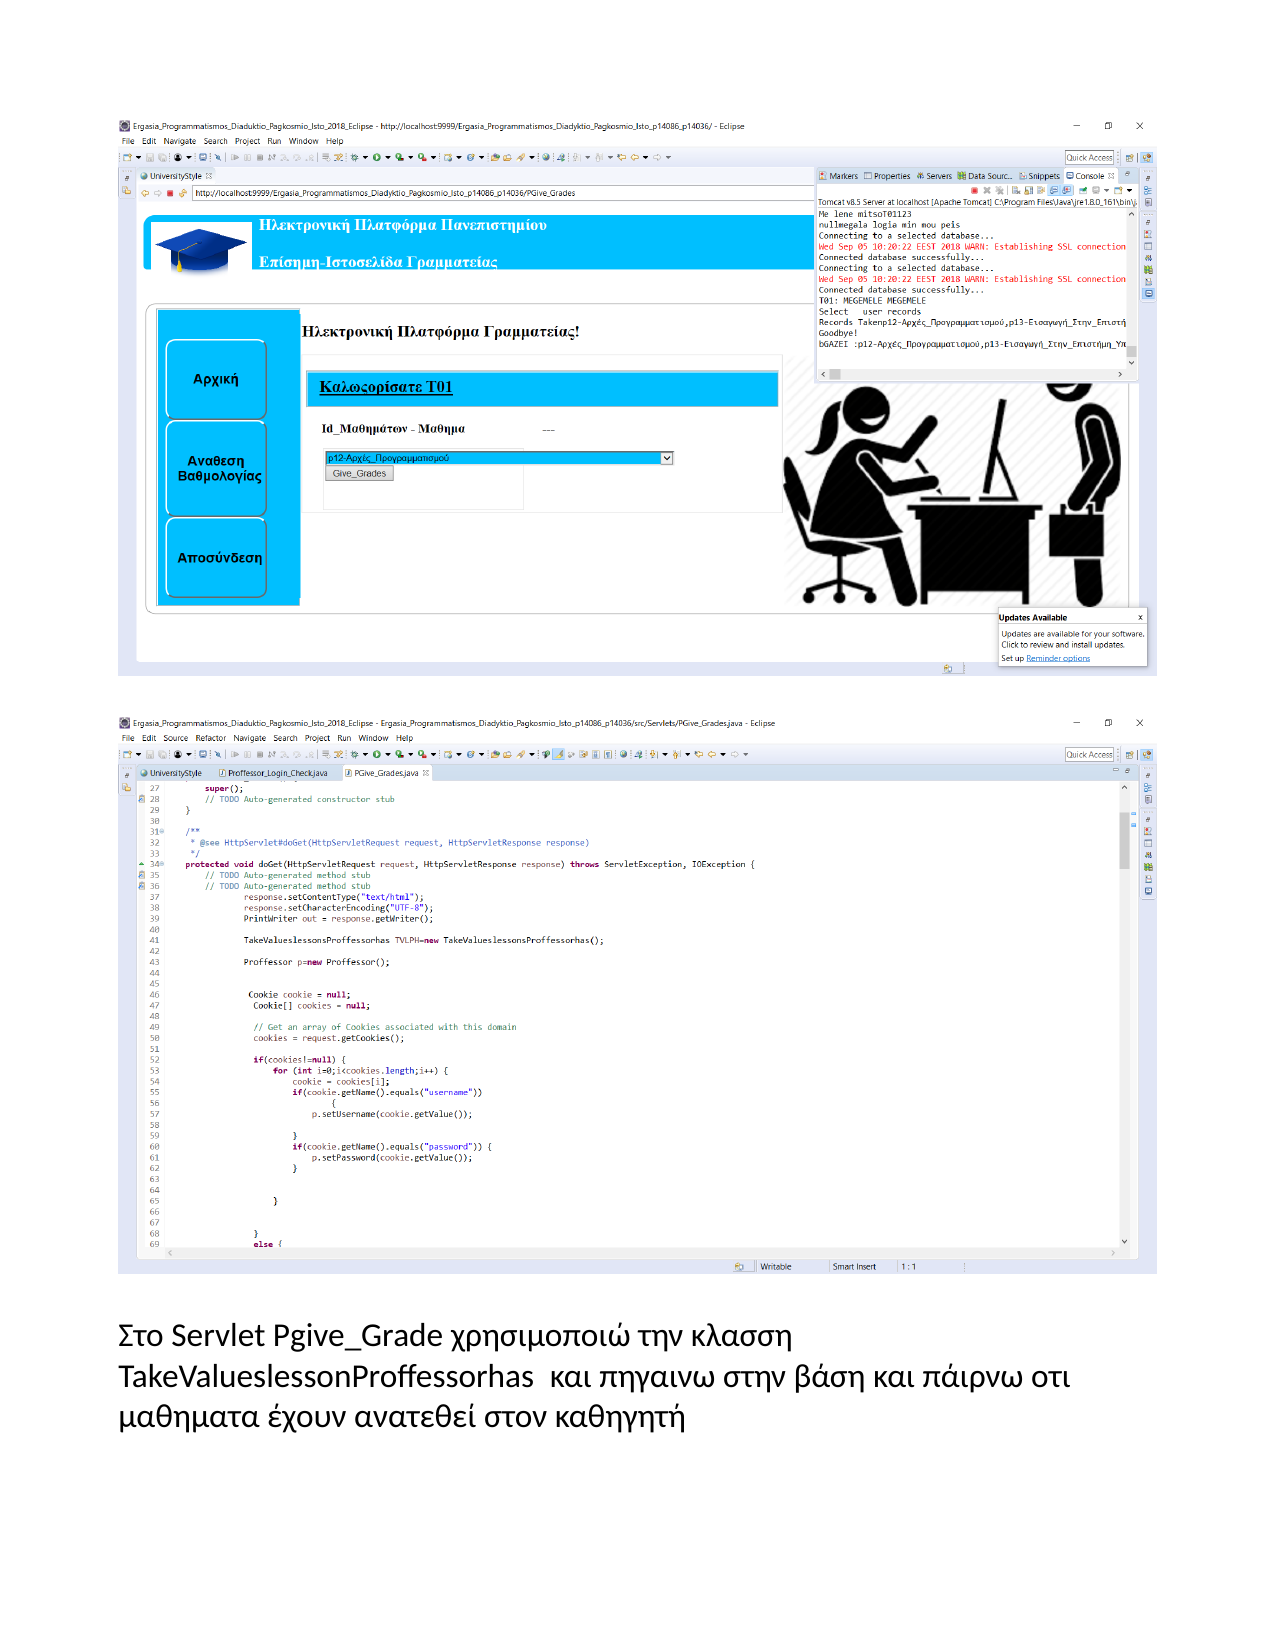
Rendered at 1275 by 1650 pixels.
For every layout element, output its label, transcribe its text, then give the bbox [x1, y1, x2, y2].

text Στο Servlet Pgive_Grade χρησιμοποιώ την κλασση TakeValueslessonProffessorhas και πηγαινω στην βάση και πάιρνω οτι μαθηματα έχουν ανατεθεί στον καθηγητή [118, 1314, 1157, 1436]
picture [118, 118, 1157, 676]
picture [118, 716, 1157, 1274]
